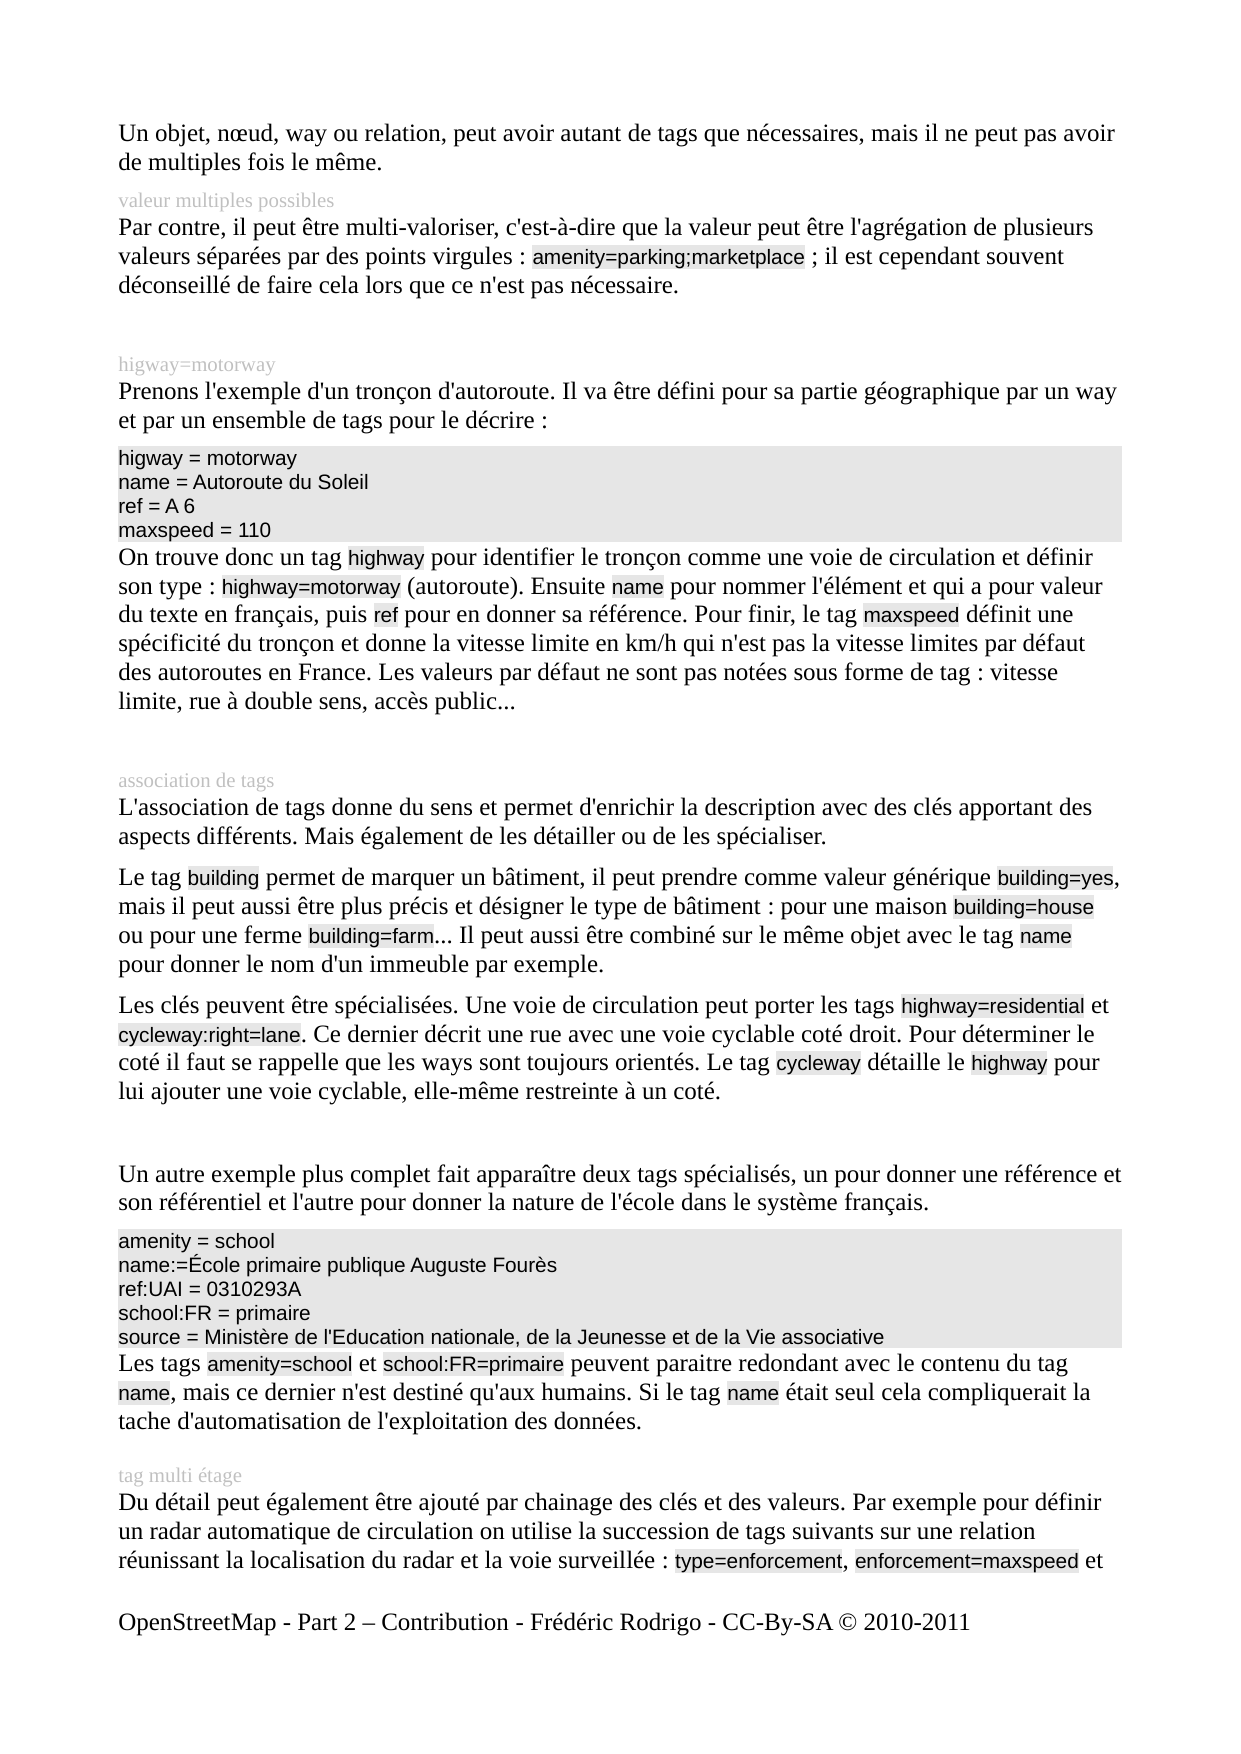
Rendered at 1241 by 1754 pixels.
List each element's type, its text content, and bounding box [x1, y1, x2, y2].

text higway=motorway [118, 352, 1122, 376]
text Un autre exemple plus complet fait apparaître deux tags spécialisés, un pour donner une référence et son référentiel et l'autre pour donner la nature de l'école dans le système français. [118, 1159, 1122, 1216]
text Les clés peuvent être spécialisées. Une voie de circulation peut porter les tags highway=residential et cycleway:right=lane. Ce dernier décrit une rue avec une voie cyclable coté droit. Pour déterminer le coté il faut se rappelle que les ways sont toujours orientés. Le tag cycleway détaille le highway pour lui ajouter une voie cyclable, elle-même restreinte à un coté. [118, 990, 1122, 1105]
text On trouve donc un tag highway pour identifier le tronçon comme une voie de circulation et définir son type : highway=motorway (autoroute). Ensuite name pour nommer l'élément et qui a pour valeur du texte en français, puis ref pour en donner sa référence. Pour finir, le tag maxspeed définit une spécificité du tronçon et donne la vitesse limite en km/h qui n'est pas la vitesse limites par défaut des autoroutes en France. Les valeurs par défaut ne sont pas notées sous forme de tag : vitesse limite, rue à double sens, accès public... [118, 542, 1122, 714]
text Le tag building permet de marquer un bâtiment, il peut prendre comme valeur générique building=yes, mais il peut aussi être plus précis et désigner le type de bâtiment : pour une maison building=house ou pour une ferme building=farm... Il peut aussi être combiné sur le même objet avec le tag name pour donner le nom d'un immeuble par exemple. [118, 862, 1122, 977]
text tag multi étage [118, 1463, 1122, 1487]
text L'association de tags donne du sens et permet d'enrichir la description avec des clés apportant des aspects différents. Mais également de les détailler ou de les spécialiser. [118, 792, 1122, 850]
text Les tags amenity=school et school:FR=primaire peuvent paraitre redondant avec le contenu du tag name, mais ce dernier n'est destiné qu'aux humains. Si le tag name était seul cela compliquerait la tache d'automatisation de l'exploitation des données. [118, 1348, 1122, 1435]
text Prenons l'exemple d'un tronçon d'autoroute. Il va être défini pour sa partie géographique par un way et par un ensemble de tags pour le décrire : [118, 376, 1122, 434]
text amenity = school [118, 1229, 1122, 1253]
text Du détail peut également être ajouté par chainage des clés et des valeurs. Par exemple pour définir un radar automatique de circulation on utilise la succession de tags suivants sur une relation réunissant la localisation du radar et la voie surveillée : type=enforcement, enforcement=maxspeed et [118, 1487, 1122, 1574]
text valeur multiples possibles [118, 188, 1122, 212]
text Un objet, nœud, way ou relation, peut avoir autant de tags que nécessaires, mais il ne peut pas avoir de multiples fois le même. [118, 118, 1122, 176]
text ref = A 6 [118, 494, 1122, 518]
text ref:UAI = 0310293A [118, 1277, 1122, 1301]
text association de tags [118, 768, 1122, 792]
text school:FR = primaire [118, 1301, 1122, 1324]
text higway = motorway [118, 446, 1122, 470]
text maxspeed = 110 [118, 518, 1122, 542]
text name = Autoroute du Soleil [118, 470, 1122, 494]
text Par contre, il peut être multi-valoriser, c'est-à-dire que la valeur peut être l'agrégation de plusieurs valeurs séparées par des points virgules : amenity=parking;marketplace ; il est cependant souvent déconseillé de faire cela lors que ce n'est pas nécessaire. [118, 212, 1122, 298]
text name:=École primaire publique Auguste Fourès [118, 1253, 1122, 1277]
text source = Ministère de l'Education nationale, de la Jeunesse et de la Vie associative [118, 1324, 1122, 1348]
